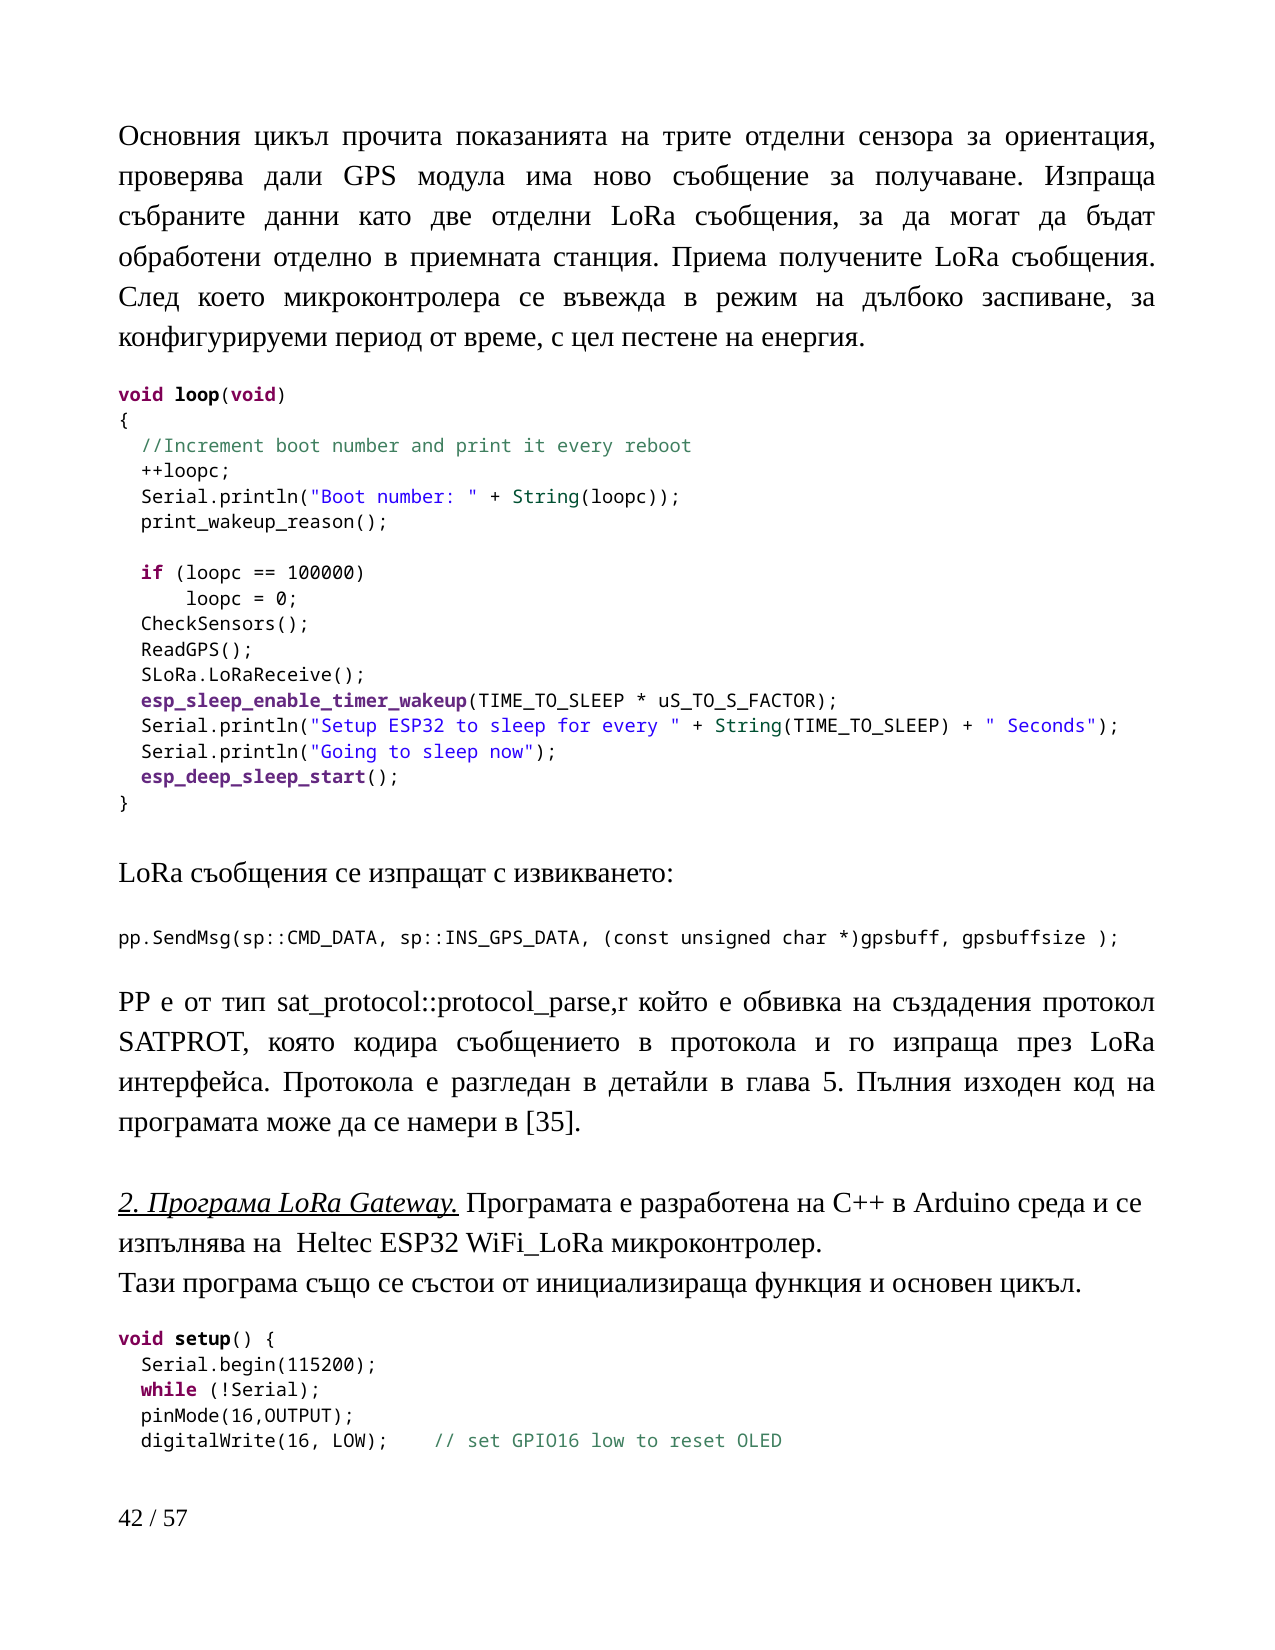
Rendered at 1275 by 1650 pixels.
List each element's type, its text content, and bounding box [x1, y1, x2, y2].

text ++loopc; [118, 457, 1157, 483]
text digitalWrite(16, LOW); // set GPIO16 low to reset OLED [118, 1428, 1157, 1453]
text pp.SendMsg(sp::CMD_DATA, sp::INS_GPS_DATA, (const unsigned char *)gpsbuff, gpsbuffsize ); [118, 924, 1157, 949]
text Serial.println("Setup ESP32 to sleep for every " + String(TIME_TO_SLEEP) + " Seconds"); [118, 713, 1157, 738]
text Основния цикъл прочита показанията на трите отделни сензора за ориентация, проверява дали GPS модула има ново съобщение за получаване. Изпраща събраните данни като две отделни LoRa съобщения, за да могат да бъдат обработени отделно в приемната станция. Приема получените LoRa съобщения. След което микроконтролера се въвежда в режим на дълбоко заспиване, за конфигурируеми период от време, с цел пестене на енергия. [118, 118, 1157, 353]
text CheckSensors(); [118, 611, 1157, 636]
text Тази програма също се състои от инициализираща функция и основен цикъл. [118, 1265, 1157, 1299]
text SLoRa.LoRaReceive(); [118, 662, 1157, 687]
text 2. Програма LoRa Gateway. Програмата е разработена на C++ в Arduino среда и се изпълнява на Heltec ESP32 WiFi_LoRa микроконтролер. [118, 1185, 1157, 1259]
text print_wakeup_reason(); [118, 508, 1157, 534]
text Serial.begin(115200); [118, 1351, 1157, 1377]
text void loop(void) [118, 381, 1157, 406]
text pinMode(16,OUTPUT); [118, 1402, 1157, 1428]
text esp_deep_sleep_start(); [118, 764, 1157, 789]
text loopc = 0; [118, 585, 1157, 611]
text Serial.println("Going to sleep now"); [118, 738, 1157, 764]
text void setup() { [118, 1326, 1157, 1351]
text LoRa съобщения се изпращат с извикването: [118, 855, 1157, 888]
text esp_sleep_enable_timer_wakeup(TIME_TO_SLEEP * uS_TO_S_FACTOR); [118, 687, 1157, 713]
text if (loopc == 100000) [118, 559, 1157, 585]
text { [118, 406, 1157, 432]
text //Increment boot number and print it every reboot [118, 432, 1157, 457]
text PP е от тип sat_protocol::protocol_parse,r който е обвивка на създадения протокол SATPROT, която кодира съобщението в протокола и го изпраща през LoRa интерфейса. Протокола е разгледан в детайли в глава 5. Пълния изходен код на програмата може да се намери в [35]. [118, 984, 1157, 1138]
text ReadGPS(); [118, 636, 1157, 662]
text } [118, 789, 1157, 815]
text Serial.println("Boot number: " + String(loopc)); [118, 483, 1157, 508]
text while (!Serial); [118, 1377, 1157, 1402]
